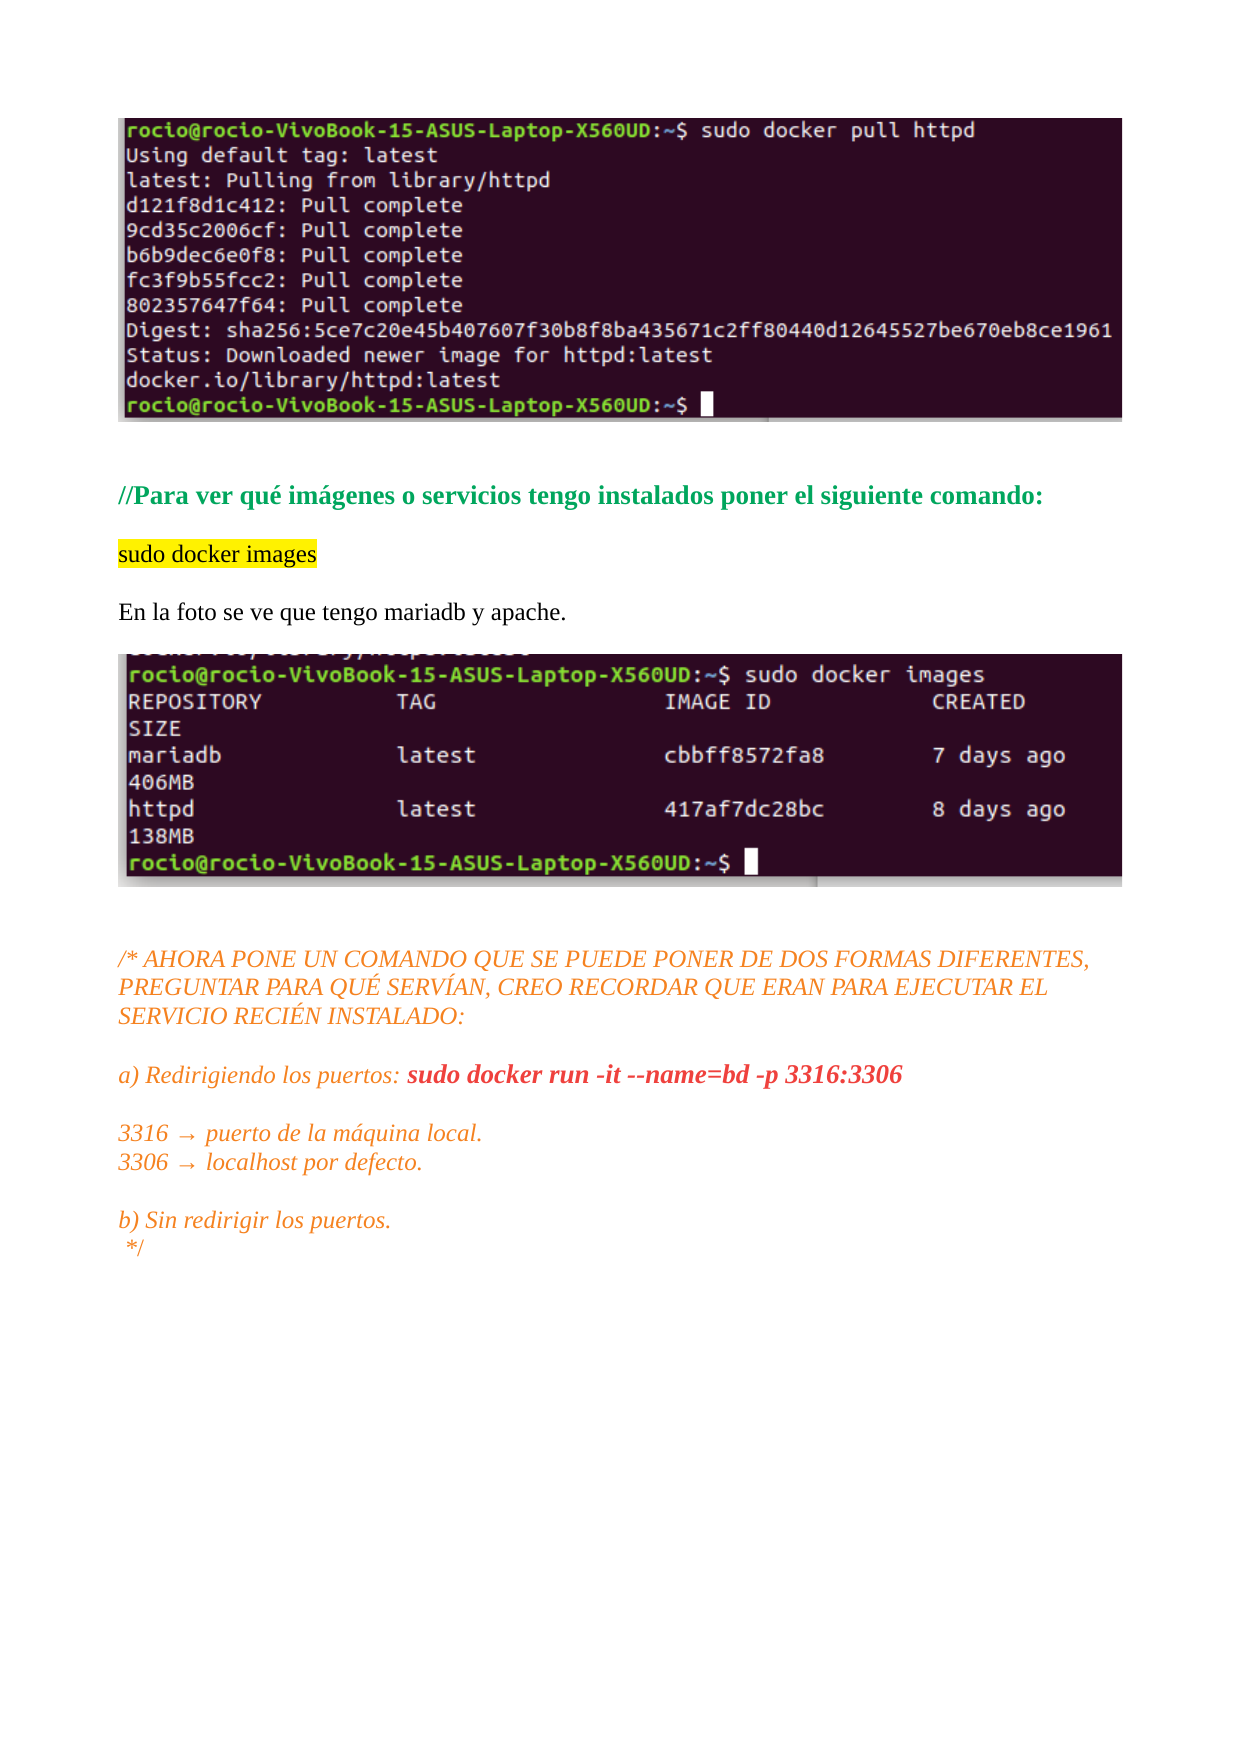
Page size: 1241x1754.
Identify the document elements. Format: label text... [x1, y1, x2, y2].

text a) Redirigiendo los puertos: sudo docker run -it --name=bd -p 3316:3306 [118, 1059, 1122, 1090]
text sudo docker images [118, 539, 1122, 568]
text //Para ver qué imágenes o servicios tengo instalados poner el siguiente comando: [118, 479, 1122, 510]
text En la foto se ve que tengo mariadb y apache. [118, 597, 1122, 625]
text 3306 → localhost por defecto. [118, 1147, 1122, 1176]
text */ [118, 1233, 1122, 1262]
text /* AHORA PONE UN COMANDO QUE SE PUEDE PONER DE DOS FORMAS DIFERENTES, PREGUNTAR PARA QUÉ SERVÍAN, CREO RECORDAR QUE ERAN PARA EJECUTAR EL SERVICIO RECIÉN INSTALADO: [118, 944, 1122, 1030]
text b) Sin redirigir los puertos. [118, 1205, 1122, 1233]
picture [118, 654, 1123, 887]
picture [118, 118, 1123, 422]
text 3316 → puerto de la máquina local. [118, 1118, 1122, 1147]
